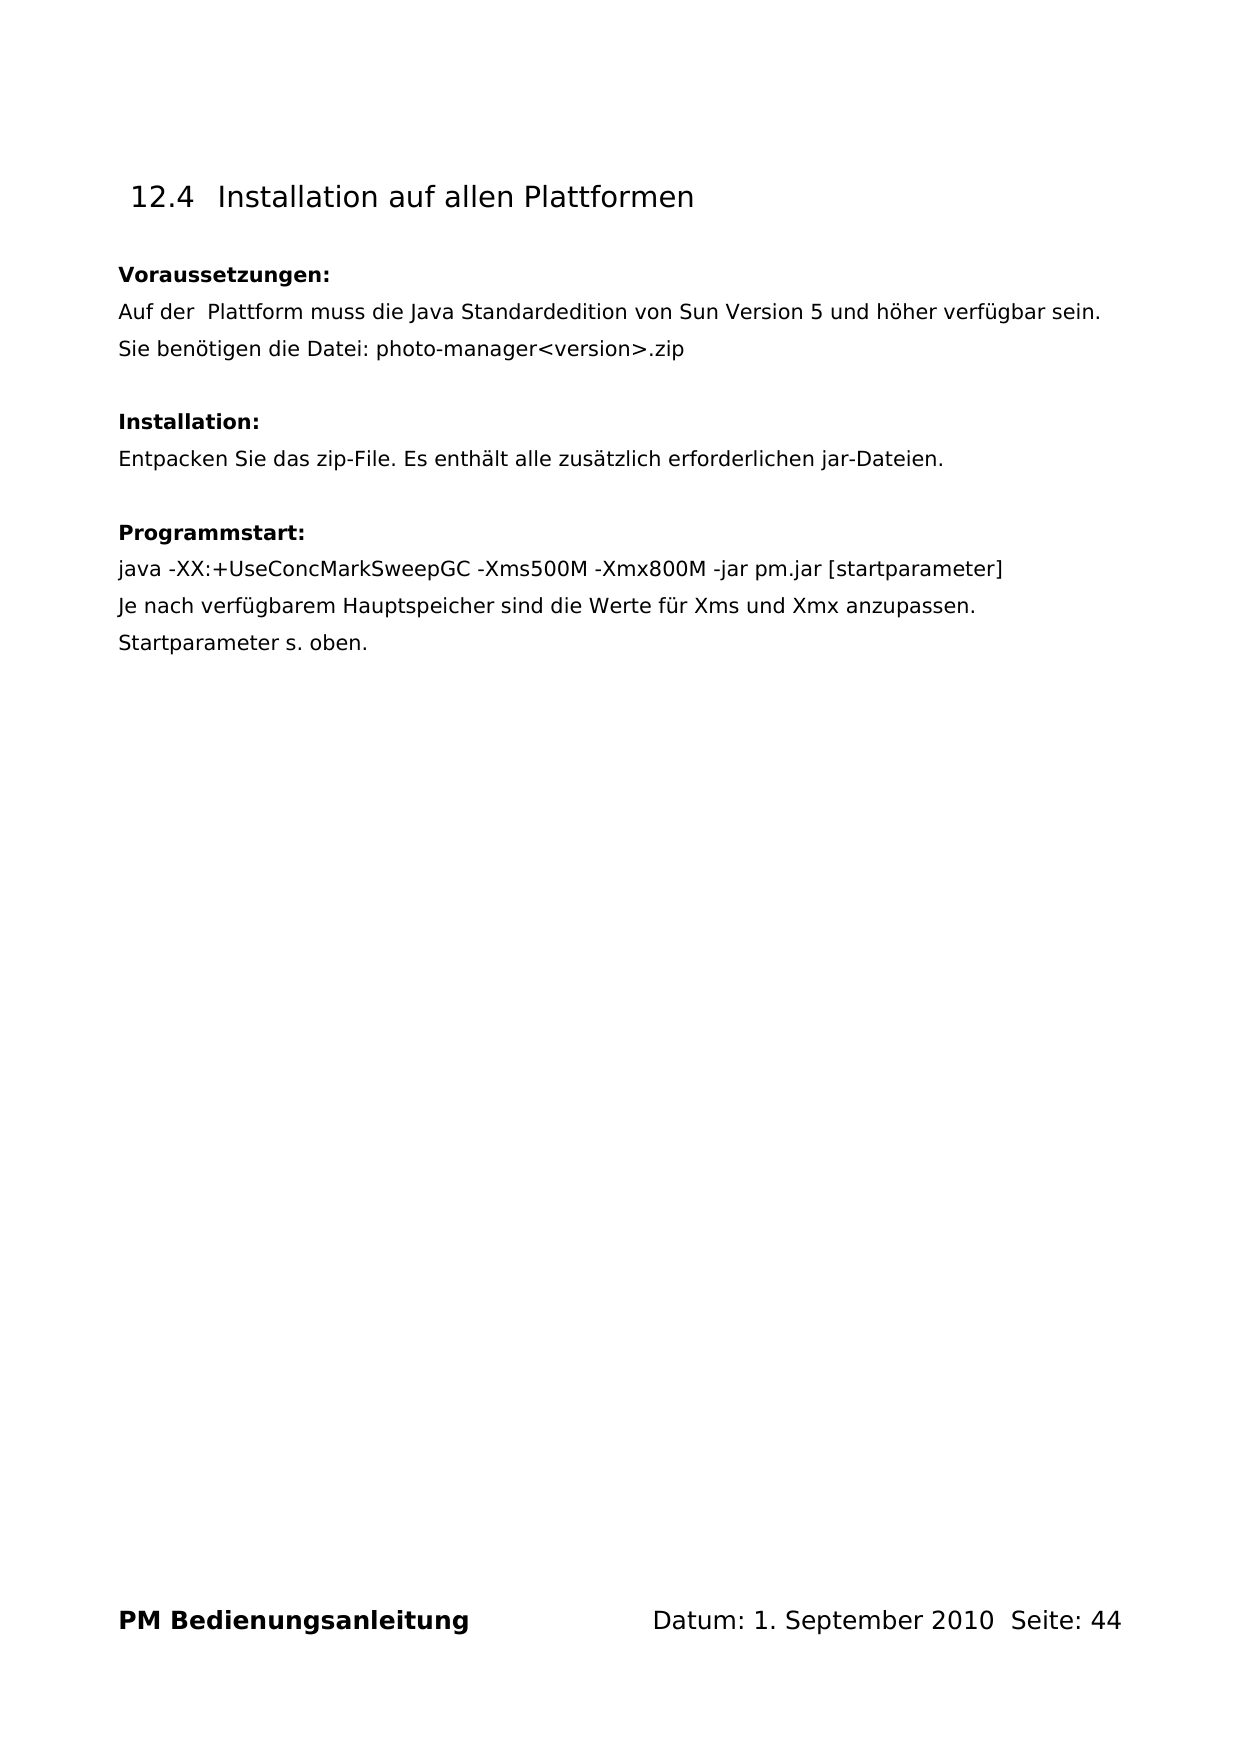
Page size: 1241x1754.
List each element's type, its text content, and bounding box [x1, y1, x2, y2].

text Startparameter s. oben. [118, 631, 1122, 655]
text java -XX:+UseConcMarkSweepGC -Xms500M -Xmx800M -jar pm.jar [startparameter] [118, 557, 1122, 582]
text Sie benötigen die Datei: photo-manager<version>.zip [118, 337, 1122, 361]
text Installation: [118, 410, 1122, 434]
text Auf der Plattform muss die Java Standardedition von Sun Version 5 und höher verfügbar sein. [118, 300, 1122, 324]
text Programmstart: [118, 521, 1122, 545]
text Voraussetzungen: [118, 263, 1122, 287]
subtitle Installation auf allen Plattformen [130, 180, 1122, 214]
text Je nach verfügbarem Hauptspeicher sind die Werte für Xms und Xmx anzupassen. [118, 594, 1122, 618]
text Entpacken Sie das zip-File. Es enthält alle zusätzlich erforderlichen jar-Dateien. [118, 447, 1122, 471]
